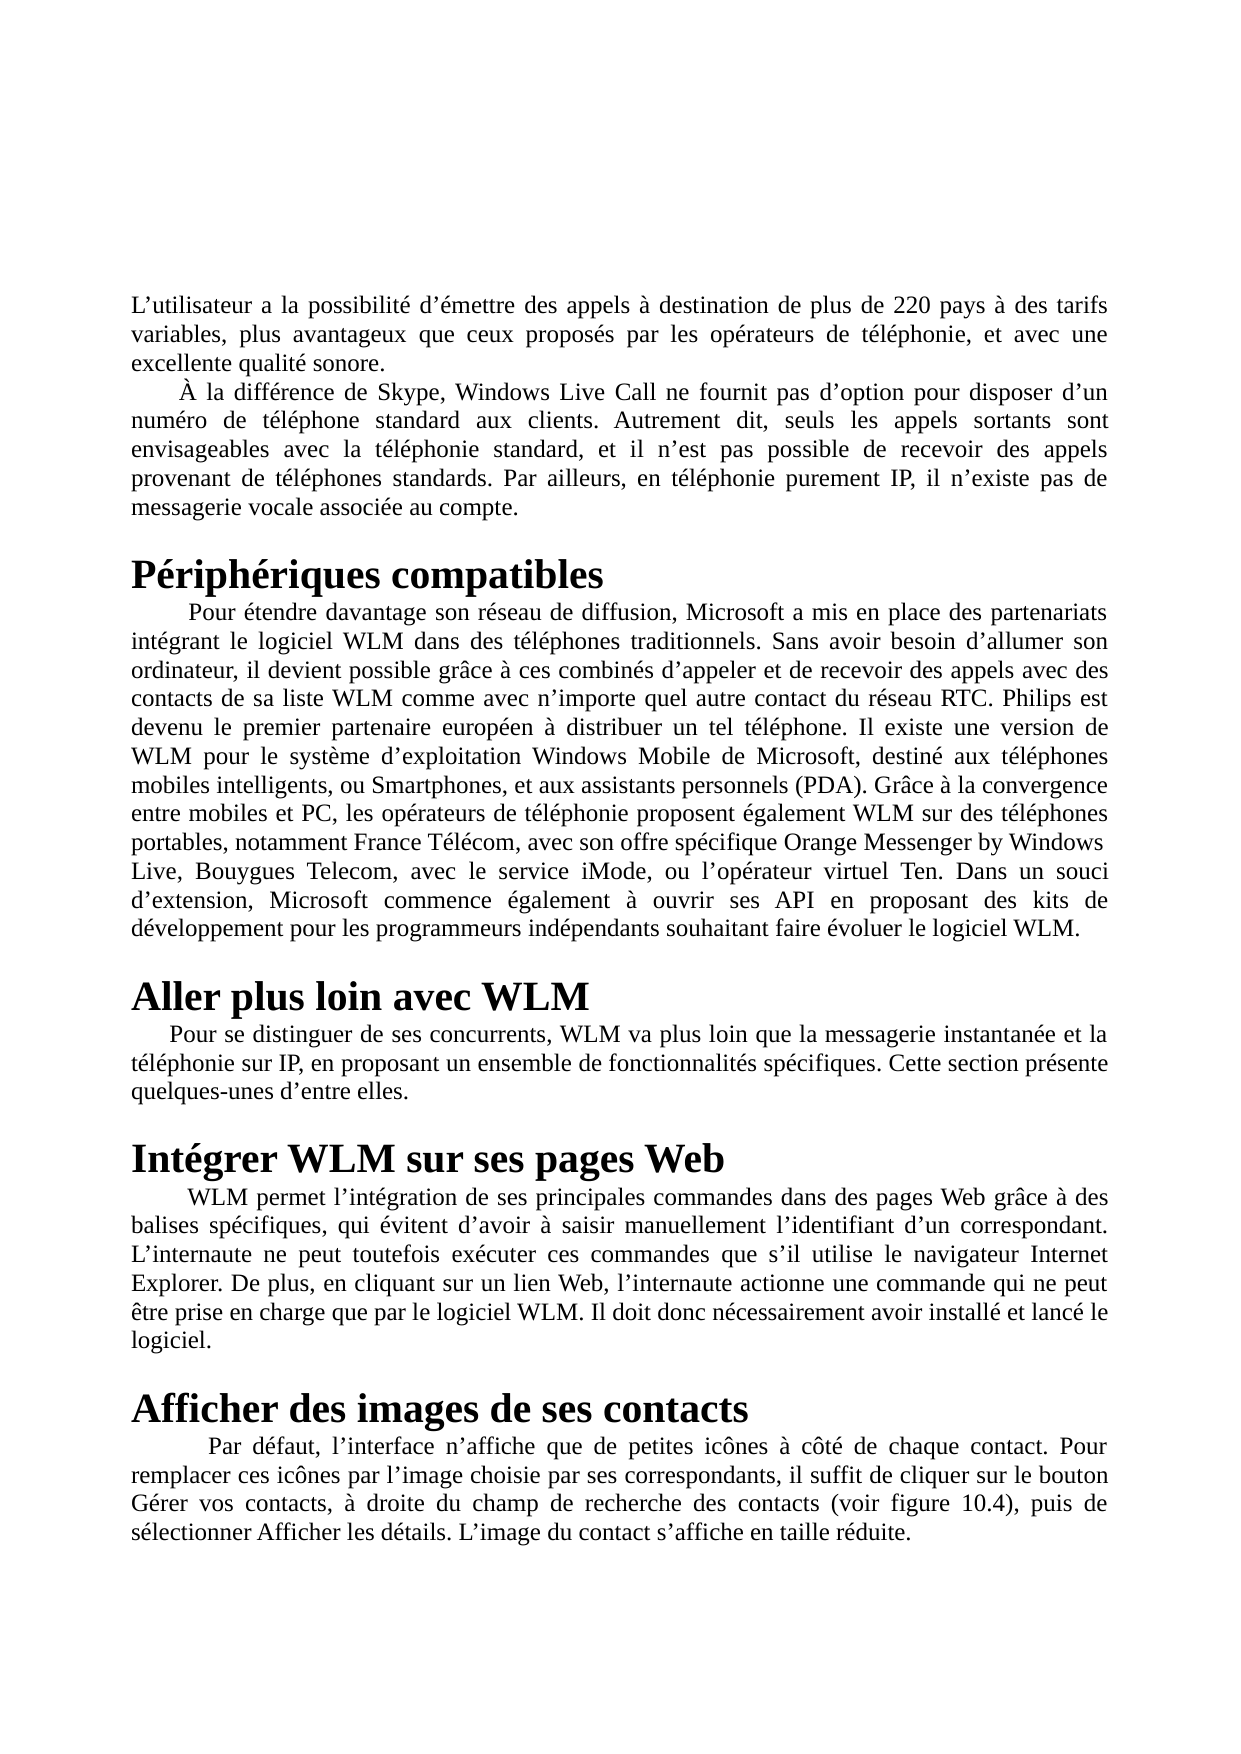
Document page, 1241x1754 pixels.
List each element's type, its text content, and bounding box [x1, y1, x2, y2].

text Périphériques compatibles [131, 549, 1109, 597]
text Intégrer WLM sur ses pages Web [131, 1134, 1109, 1182]
text Pour se distinguer de ses concurrents, WLM va plus loin que la messagerie instantanée et la téléphonie sur IP, en proposant un ensemble de fonctionnalités spécifiques. Cette section présente quelques-unes d’entre elles. [131, 1019, 1109, 1105]
text Aller plus loin avec WLM [131, 971, 1109, 1019]
text Par défaut, l’interface n’affiche que de petites icônes à côté de chaque contact. Pour remplacer ces icônes par l’image choisie par ses correspondants, il suffit de cliquer sur le bouton Gérer vos contacts, à droite du champ de recherche des contacts (voir figure 10.4), puis de sélectionner Afficher les détails. L’image du contact s’affiche en taille réduite. [131, 1431, 1109, 1546]
text WLM permet l’intégration de ses principales commandes dans des pages Web grâce à des balises spécifiques, qui évitent d’avoir à saisir manuellement l’identifiant d’un correspondant. L’internaute ne peut toutefois exécuter ces commandes que s’il utilise le navigateur Internet Explorer. De plus, en cliquant sur un lien Web, l’internaute actionne une commande qui ne peut être prise en charge que par le logiciel WLM. Il doit donc nécessairement avoir installé et lancé le logiciel. [131, 1182, 1109, 1354]
text À la différence de Skype, Windows Live Call ne fournit pas d’option pour disposer d’un numéro de téléphone standard aux clients. Autrement dit, seuls les appels sortants sont envisageables avec la téléphonie standard, et il n’est pas possible de recevoir des appels provenant de téléphones standards. Par ailleurs, en téléphonie purement IP, il n’existe pas de messagerie vocale associée au compte. [131, 377, 1109, 521]
text Pour étendre davantage son réseau de diffusion, Microsoft a mis en place des partenariats intégrant le logiciel WLM dans des téléphones traditionnels. Sans avoir besoin d’allumer son ordinateur, il devient possible grâce à ces combinés d’appeler et de recevoir des appels avec des contacts de sa liste WLM comme avec n’importe quel autre contact du réseau RTC. Philips est devenu le premier partenaire européen à distribuer un tel téléphone. Il existe une version de WLM pour le système d’exploitation Windows Mobile de Microsoft, destiné aux téléphones mobiles intelligents, ou Smartphones, et aux assistants personnels (PDA). Grâce à la convergence entre mobiles et PC, les opérateurs de téléphonie proposent également WLM sur des téléphones portables, notamment France Télécom, avec son offre spécifique Orange Messenger by Windows [131, 597, 1109, 856]
text Live, Bouygues Telecom, avec le service iMode, ou l’opérateur virtuel Ten. Dans un souci d’extension, Microsoft commence également à ouvrir ses API en proposant des kits de développement pour les programmeurs indépendants souhaitant faire évoluer le logiciel WLM. [131, 856, 1109, 942]
text L’utilisateur a la possibilité d’émettre des appels à destination de plus de 220 pays à des tarifs variables, plus avantageux que ceux proposés par les opérateurs de téléphonie, et avec une excellente qualité sonore. [131, 291, 1109, 377]
text Afficher des images de ses contacts [131, 1383, 1109, 1431]
